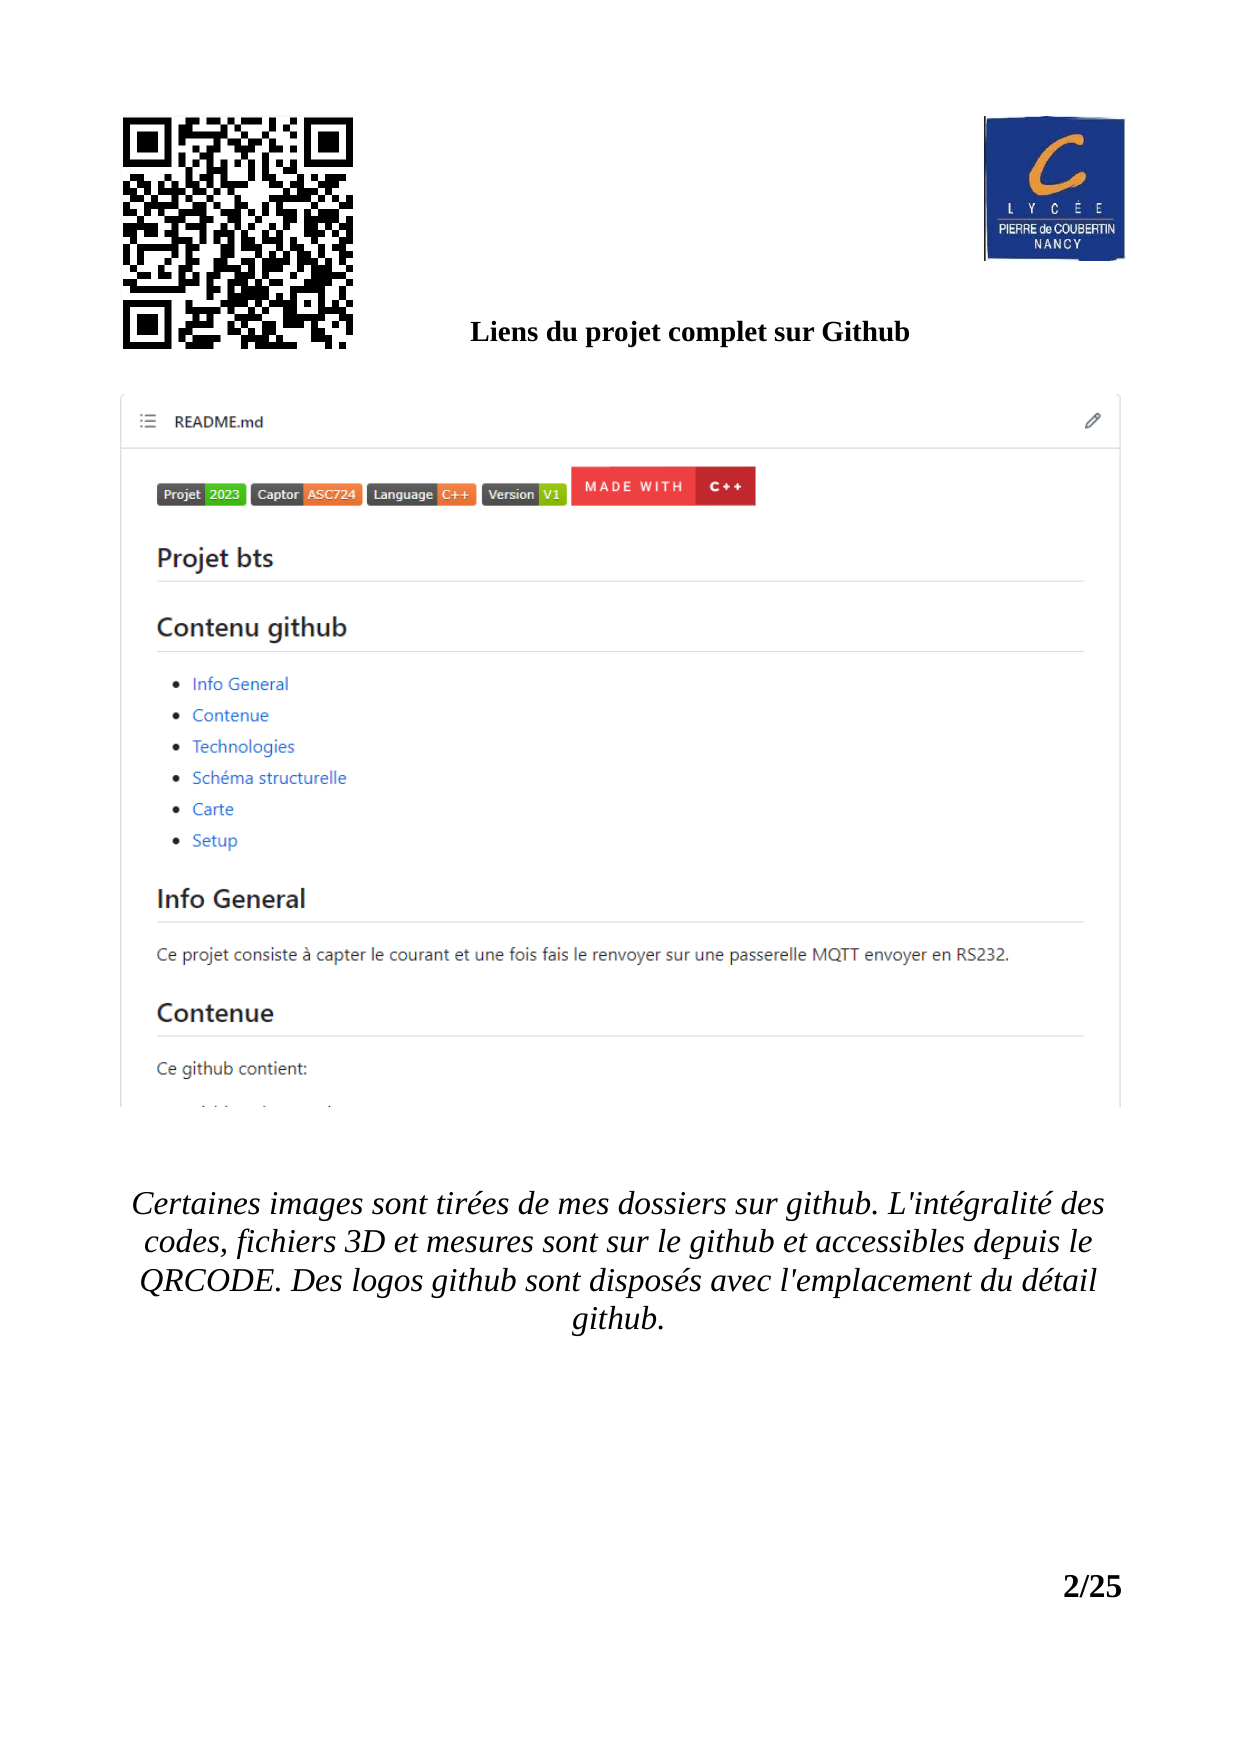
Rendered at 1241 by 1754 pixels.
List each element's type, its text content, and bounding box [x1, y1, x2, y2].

picture [140, 135, 355, 351]
text [118, 310, 140, 348]
picture [982, 116, 1127, 261]
text 2/25 [118, 1566, 1122, 1605]
picture [118, 394, 1123, 1107]
text Liens du projet complet sur Github [355, 310, 1122, 348]
text Certaines images sont tirées de mes dossiers sur github. L'intégralité des codes, fichiers 3D et mesures sont sur le github et accessibles depuis le QRCODE. Des logos github sont disposés avec l'emplacement du détail github. [118, 1183, 1122, 1336]
